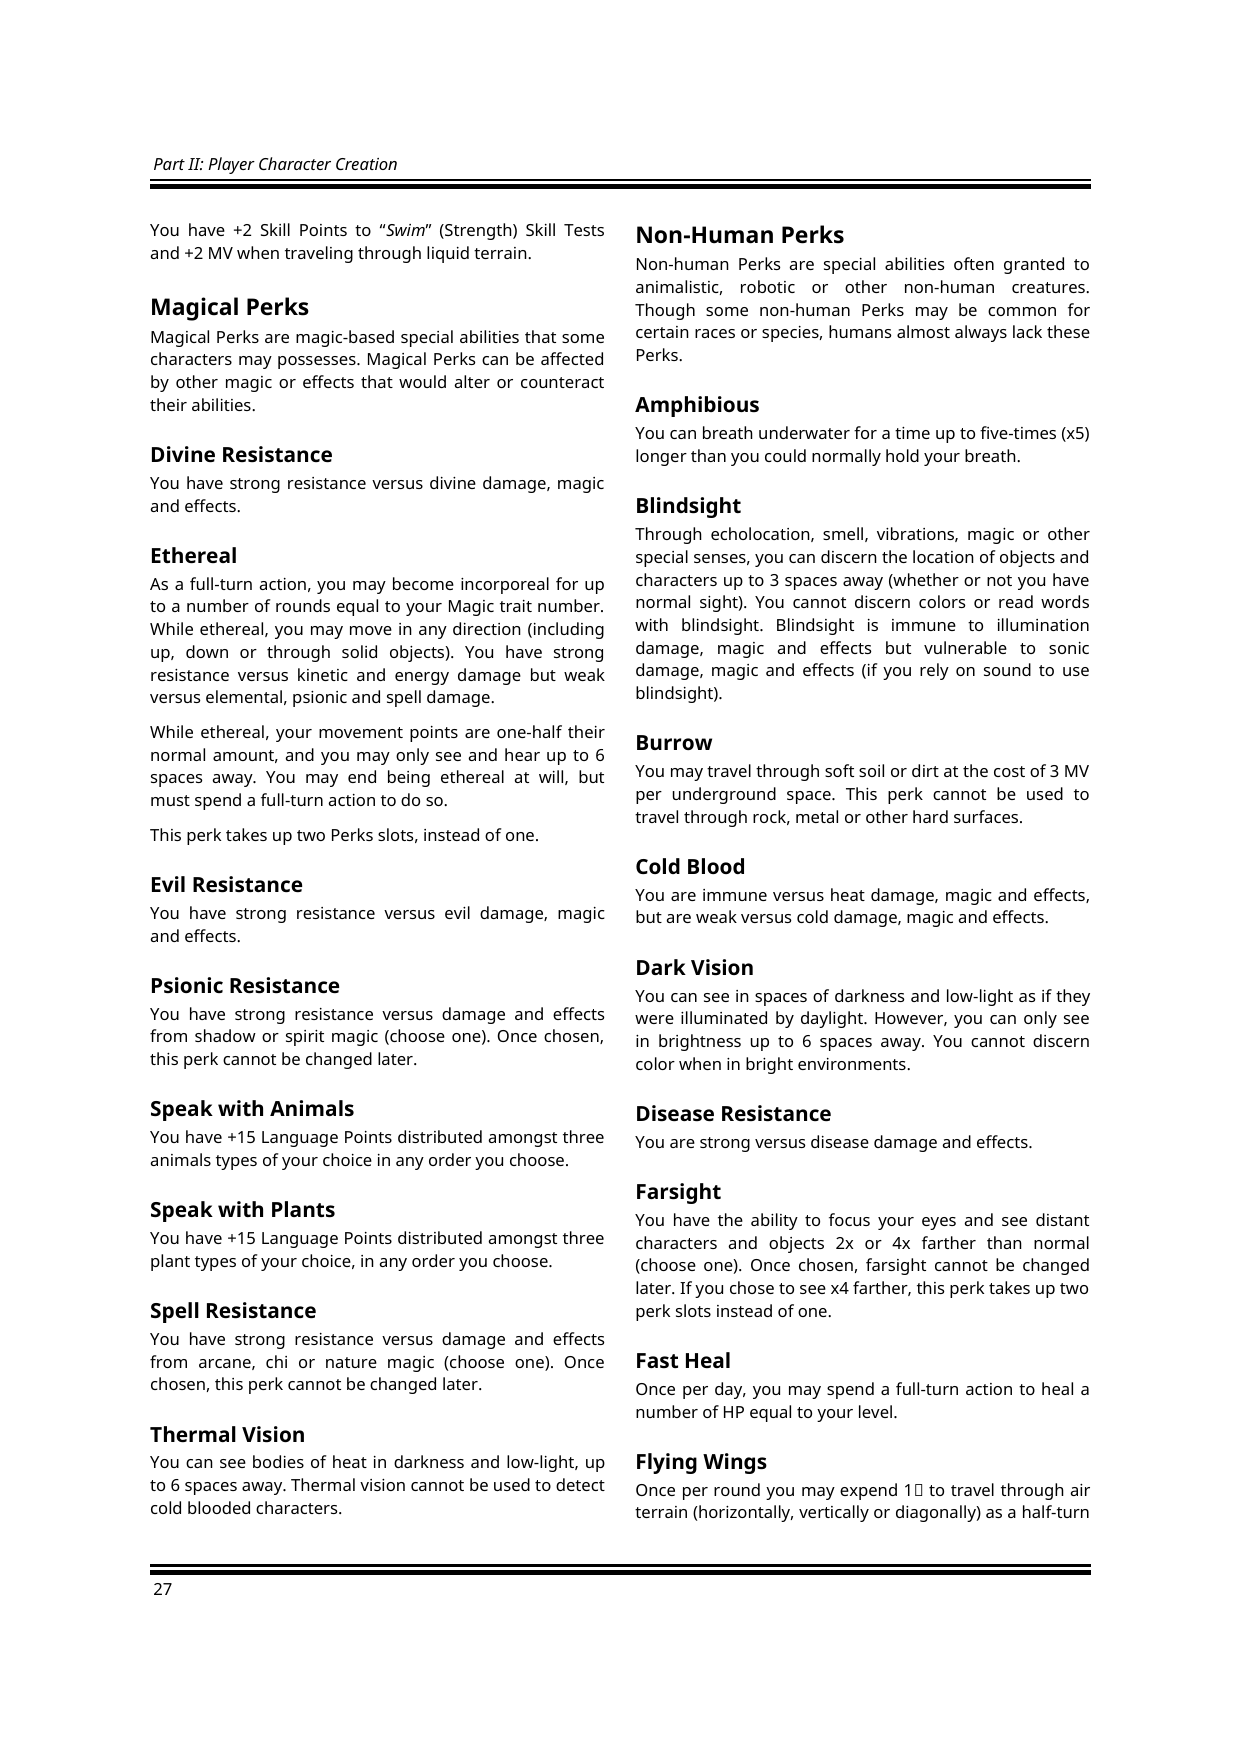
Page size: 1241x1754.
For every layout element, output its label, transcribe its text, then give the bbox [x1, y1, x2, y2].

text You have strong resistance versus damage and effects from shadow or spirit magic (choose one). Once chosen, this perk cannot be changed later. [150, 1002, 605, 1071]
text You have strong resistance versus divine damage, magic and effects. [150, 472, 605, 517]
text You are immune versus heat damage, magic and effects, but are weak versus cold damage, magic and effects. [635, 883, 1091, 929]
text You can see bodies of heat in darkness and low-light, up to 6 spaces away. Thermal vision cannot be used to detect cold blooded characters. [150, 1451, 605, 1519]
text Cold Blood [635, 852, 1091, 880]
text Evil Resistance [150, 870, 605, 898]
text While ethereal, your movement points are one-half their normal amount, and you may only see and hear up to 6 spaces away. You may end being ethereal at will, but must spend a full-turn action to do so. [150, 721, 605, 811]
text Magical Perks are magic-based special abilities that some characters may possesses. Magical Perks can be affected by other magic or effects that would alter or counteract their abilities. [150, 325, 605, 416]
text Divine Resistance [150, 440, 605, 468]
text Through echolocation, smell, vibrations, magic or other special senses, you can discern the location of objects and characters up to 3 spaces away (whether or not you have normal sight). You cannot discern colors or read words with blindsight. Blindsight is immune to illumination damage, magic and effects but vulnerable to sonic damage, magic and effects (if you rely on sound to use blindsight). [635, 523, 1091, 704]
text Flying Wings [635, 1447, 1091, 1475]
text Thermal Vision [150, 1420, 605, 1448]
text Once per round you may expend 1 to travel through air terrain (horizontally, vertically or diagonally) as a half-turn [635, 1478, 1091, 1524]
text You have strong resistance versus damage and effects from arcane, chi or nature magic (choose one). Once chosen, this perk cannot be changed later. [150, 1328, 605, 1396]
text You have +15 Language Points distributed amongst three plant types of your choice, in any order you choose. [150, 1227, 605, 1272]
subtitle Non-Human Perks [635, 219, 1091, 250]
text Burrow [635, 728, 1091, 757]
subtitle Magical Perks [150, 291, 605, 322]
text You have +15 Language Points distributed amongst three animals types of your choice in any order you choose. [150, 1126, 605, 1171]
text As a full-turn action, you may become incorporeal for up to a number of rounds equal to your Magic trait number. While ethereal, you may move in any direction (including up, down or through solid objects). You have strong resistance versus kinetic and energy damage but weak versus elemental, psionic and spell damage. [150, 572, 605, 709]
text Speak with Plants [150, 1195, 605, 1224]
text Blindsight [635, 491, 1091, 520]
text This perk takes up two Perks slots, instead of one. [150, 823, 605, 846]
text Non-human Perks are special abilities often granted to animalistic, robotic or other non-human creatures. Though some non-human Perks may be common for certain races or species, humans almost always lack these Perks. [635, 253, 1091, 366]
text Dark Vision [635, 953, 1091, 981]
text Spell Resistance [150, 1296, 605, 1324]
text You have the ability to focus your eyes and see distant characters and objects 2x or 4x farther than normal (choose one). Once chosen, farsight cannot be changed later. If you chose to see x4 farther, this perk takes up two perk slots instead of one. [635, 1208, 1091, 1322]
text You are strong versus disease damage and effects. [635, 1130, 1091, 1153]
text You may travel through soft soil or dirt at the cost of 3 MV per underground space. This perk cannot be used to travel through rock, metal or other hard surfaces. [635, 760, 1091, 828]
text Speak with Animals [150, 1094, 605, 1123]
text You can breath underwater for a time up to five-times (x5) longer than you could normally hold your breath. [635, 422, 1091, 467]
text Once per day, you may spend a full-turn action to heal a number of HP equal to your level. [635, 1377, 1091, 1423]
text Disease Resistance [635, 1099, 1091, 1127]
text Psionic Resistance [150, 971, 605, 999]
text Farsight [635, 1177, 1091, 1206]
text Fast Heal [635, 1346, 1091, 1374]
text Ethereal [150, 541, 605, 569]
text You can see in spaces of darkness and low-light as if they were illuminated by daylight. However, you can only see in brightness up to 6 spaces away. You cannot discern color when in bright environments. [635, 984, 1091, 1075]
text You have strong resistance versus evil damage, magic and effects. [150, 902, 605, 947]
text You have +2 Skill Points to “Swim” (Strength) Skill Tests and +2 MV when traveling through liquid terrain. [150, 219, 605, 264]
text Amphibious [635, 390, 1091, 419]
